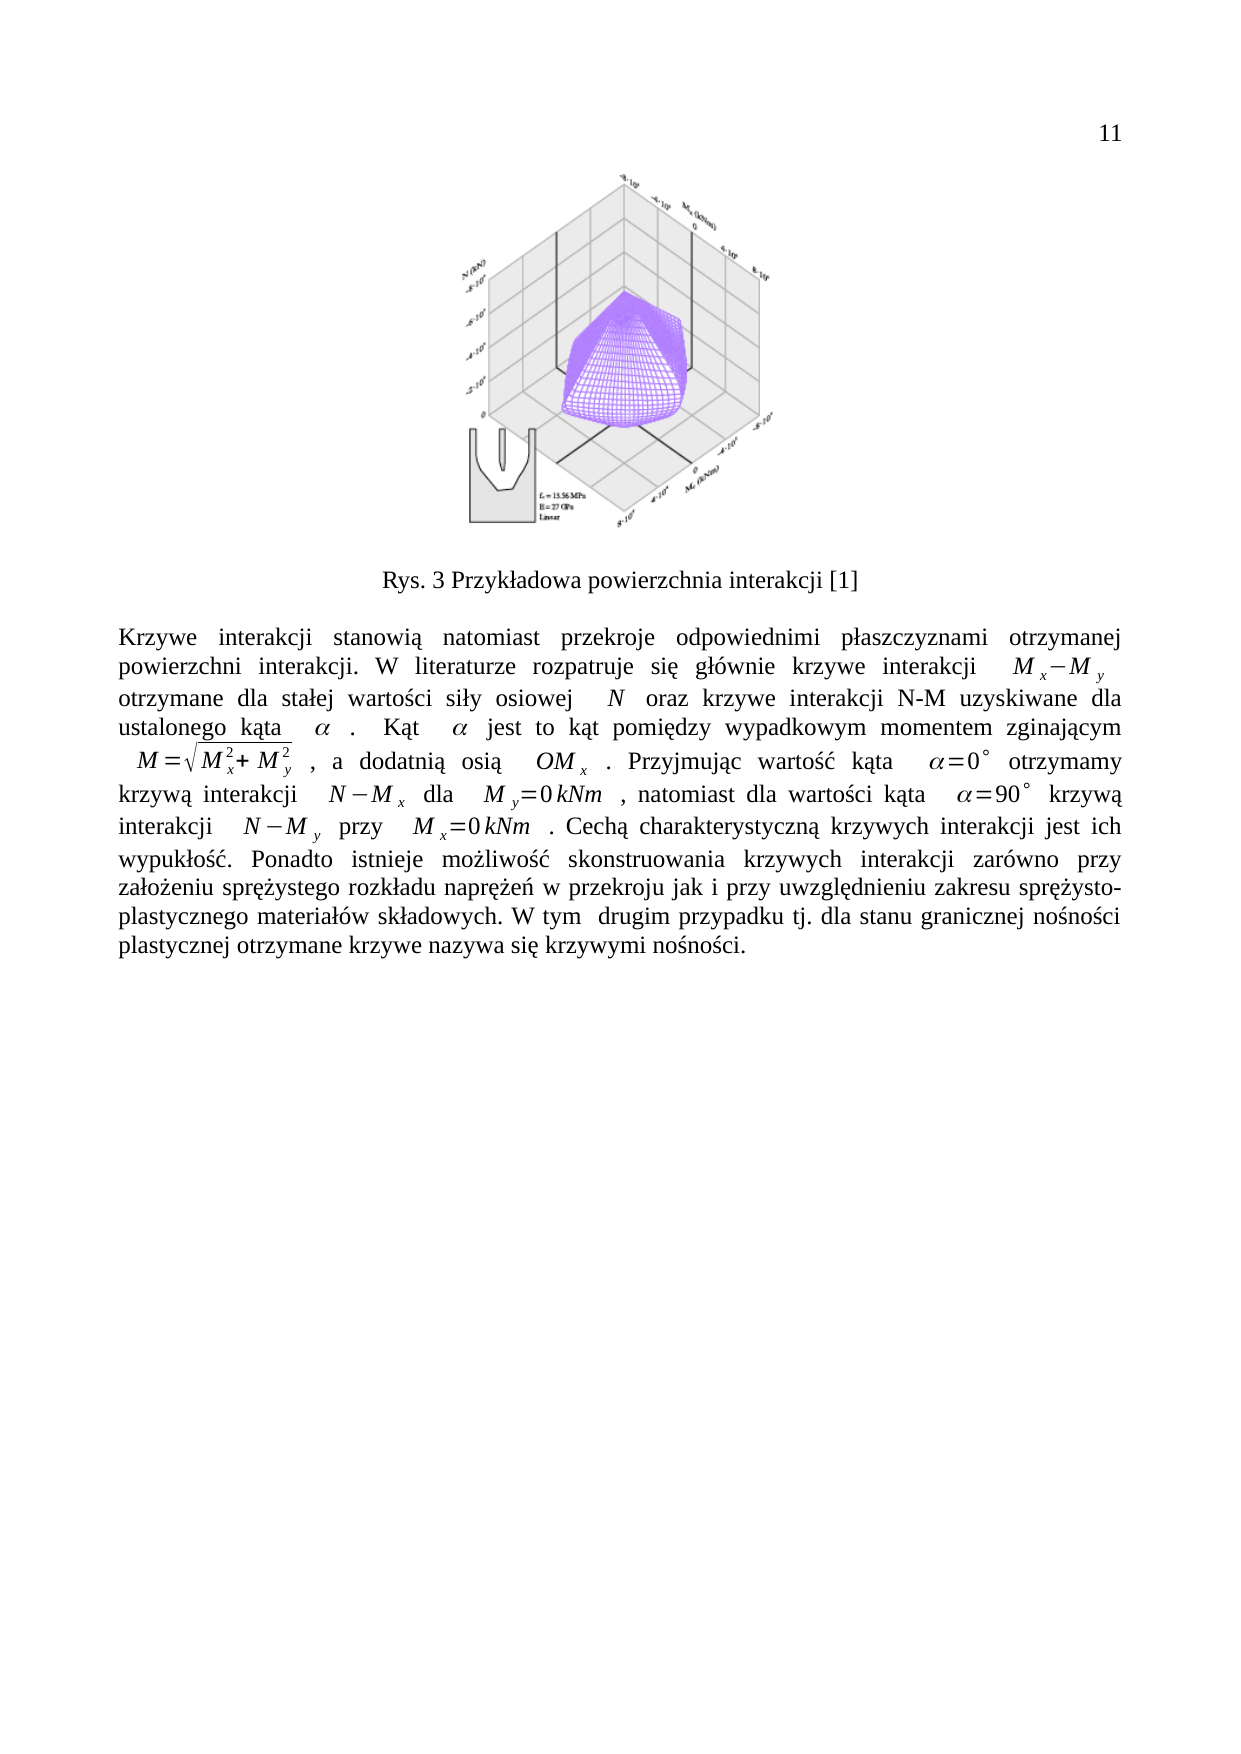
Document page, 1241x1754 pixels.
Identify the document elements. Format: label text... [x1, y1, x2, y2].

text Krzywe interakcji stanowią natomiast przekroje odpowiednimi płaszczyznami otrzymanej powierzchni interakcji. W literaturze rozpatruje się głównie krzywe interakcji otrzymane dla stałej wartości siły osiowej oraz krzywe interakcji N-M uzyskiwane dla ustalonego kąta . Kąt jest to kąt pomiędzy wypadkowym momentem zginającym , a dodatnią osią . Przyjmując wartość kąta otrzymamy krzywą interakcji dla , natomiast dla wartości kąta krzywą interakcji przy . Cechą charakterystyczną krzywych interakcji jest ich wypukłość. Ponadto istnieje możliwość skonstruowania krzywych interakcji zarówno przy założeniu sprężystego rozkładu naprężeń w przekroju jak i przy uwzględnieniu zakresu sprężysto-plastycznego materiałów składowych. W tym drugim przypadku tj. dla stanu granicznej nośności plastycznej otrzymane krzywe nazywa się krzywymi nośności. [118, 622, 1122, 959]
picture [440, 166, 800, 536]
text Rys. 3 Przykładowa powierzchnia interakcji [1] [118, 147, 1122, 593]
text 11 [118, 118, 1122, 147]
